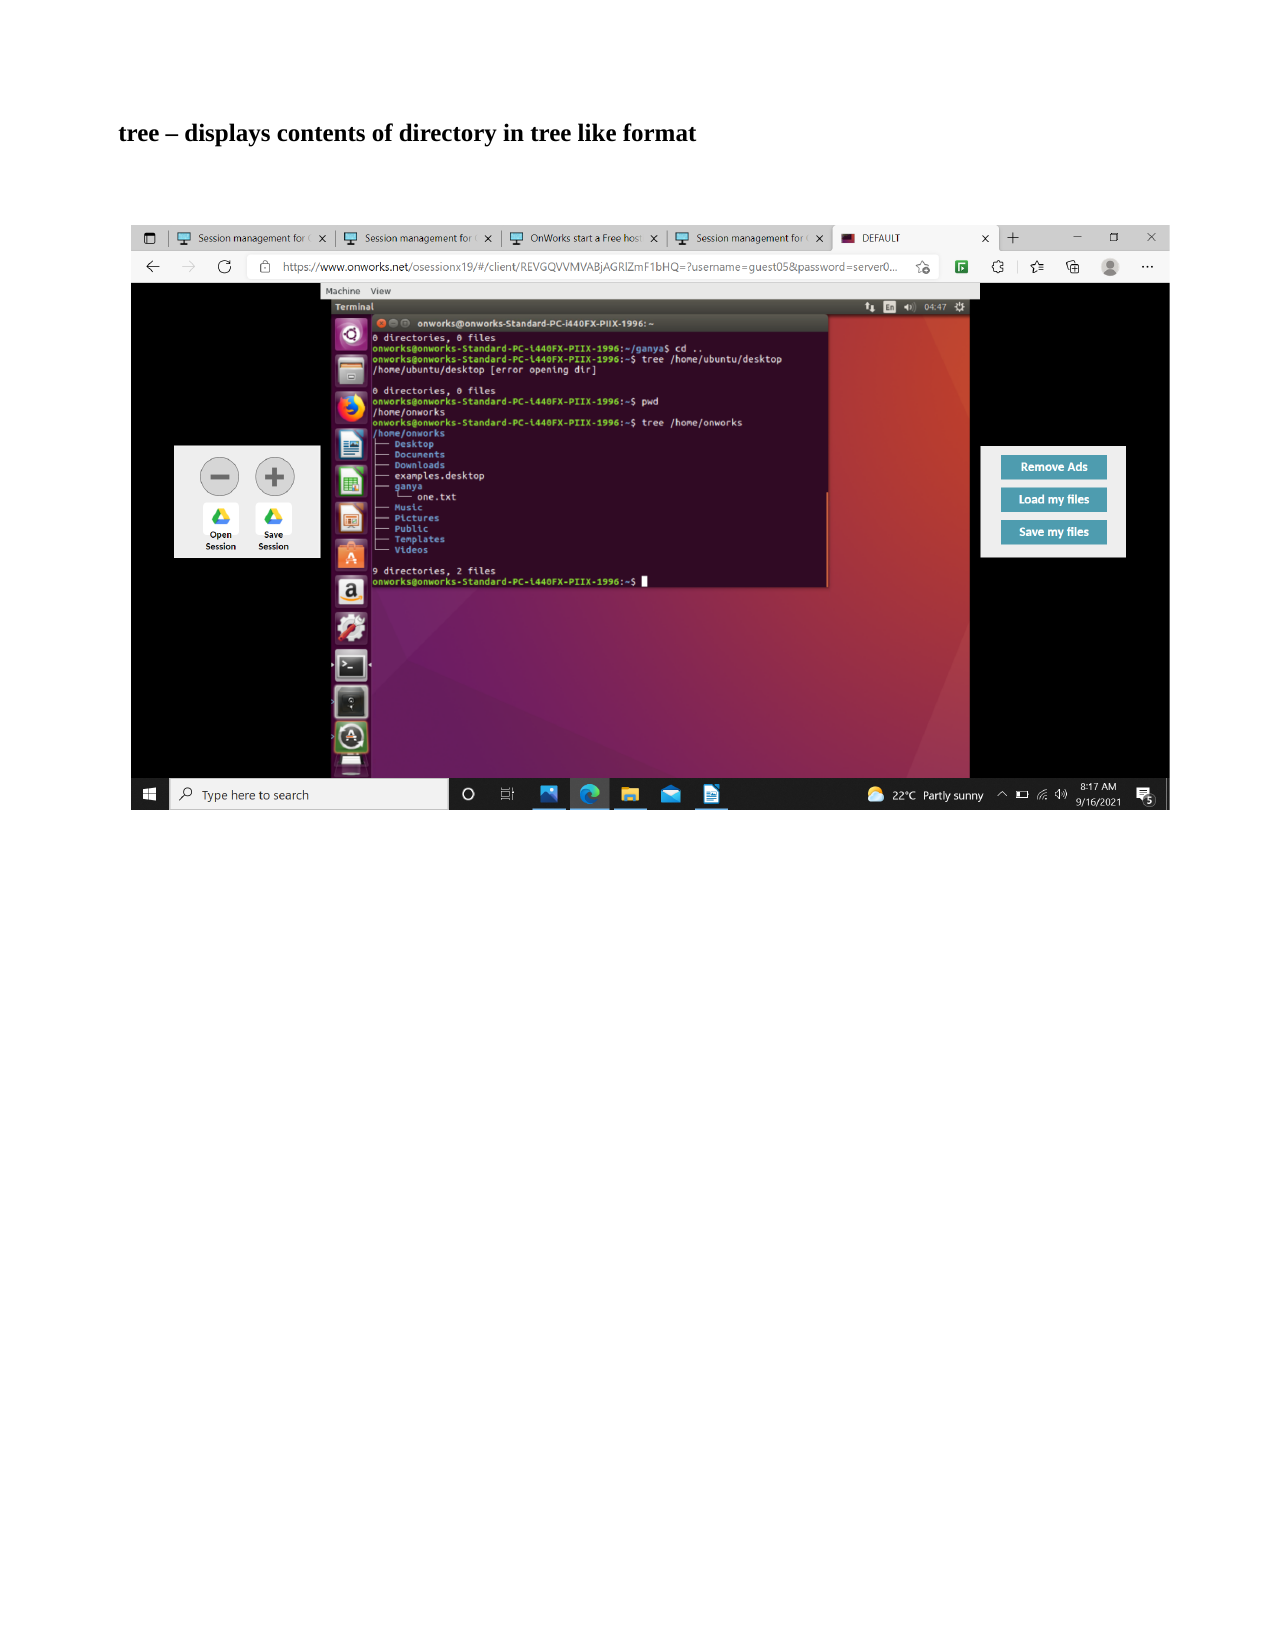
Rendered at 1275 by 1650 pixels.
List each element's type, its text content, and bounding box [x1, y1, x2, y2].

picture [131, 225, 1170, 810]
text tree – displays contents of directory in tree like format [118, 118, 1157, 147]
